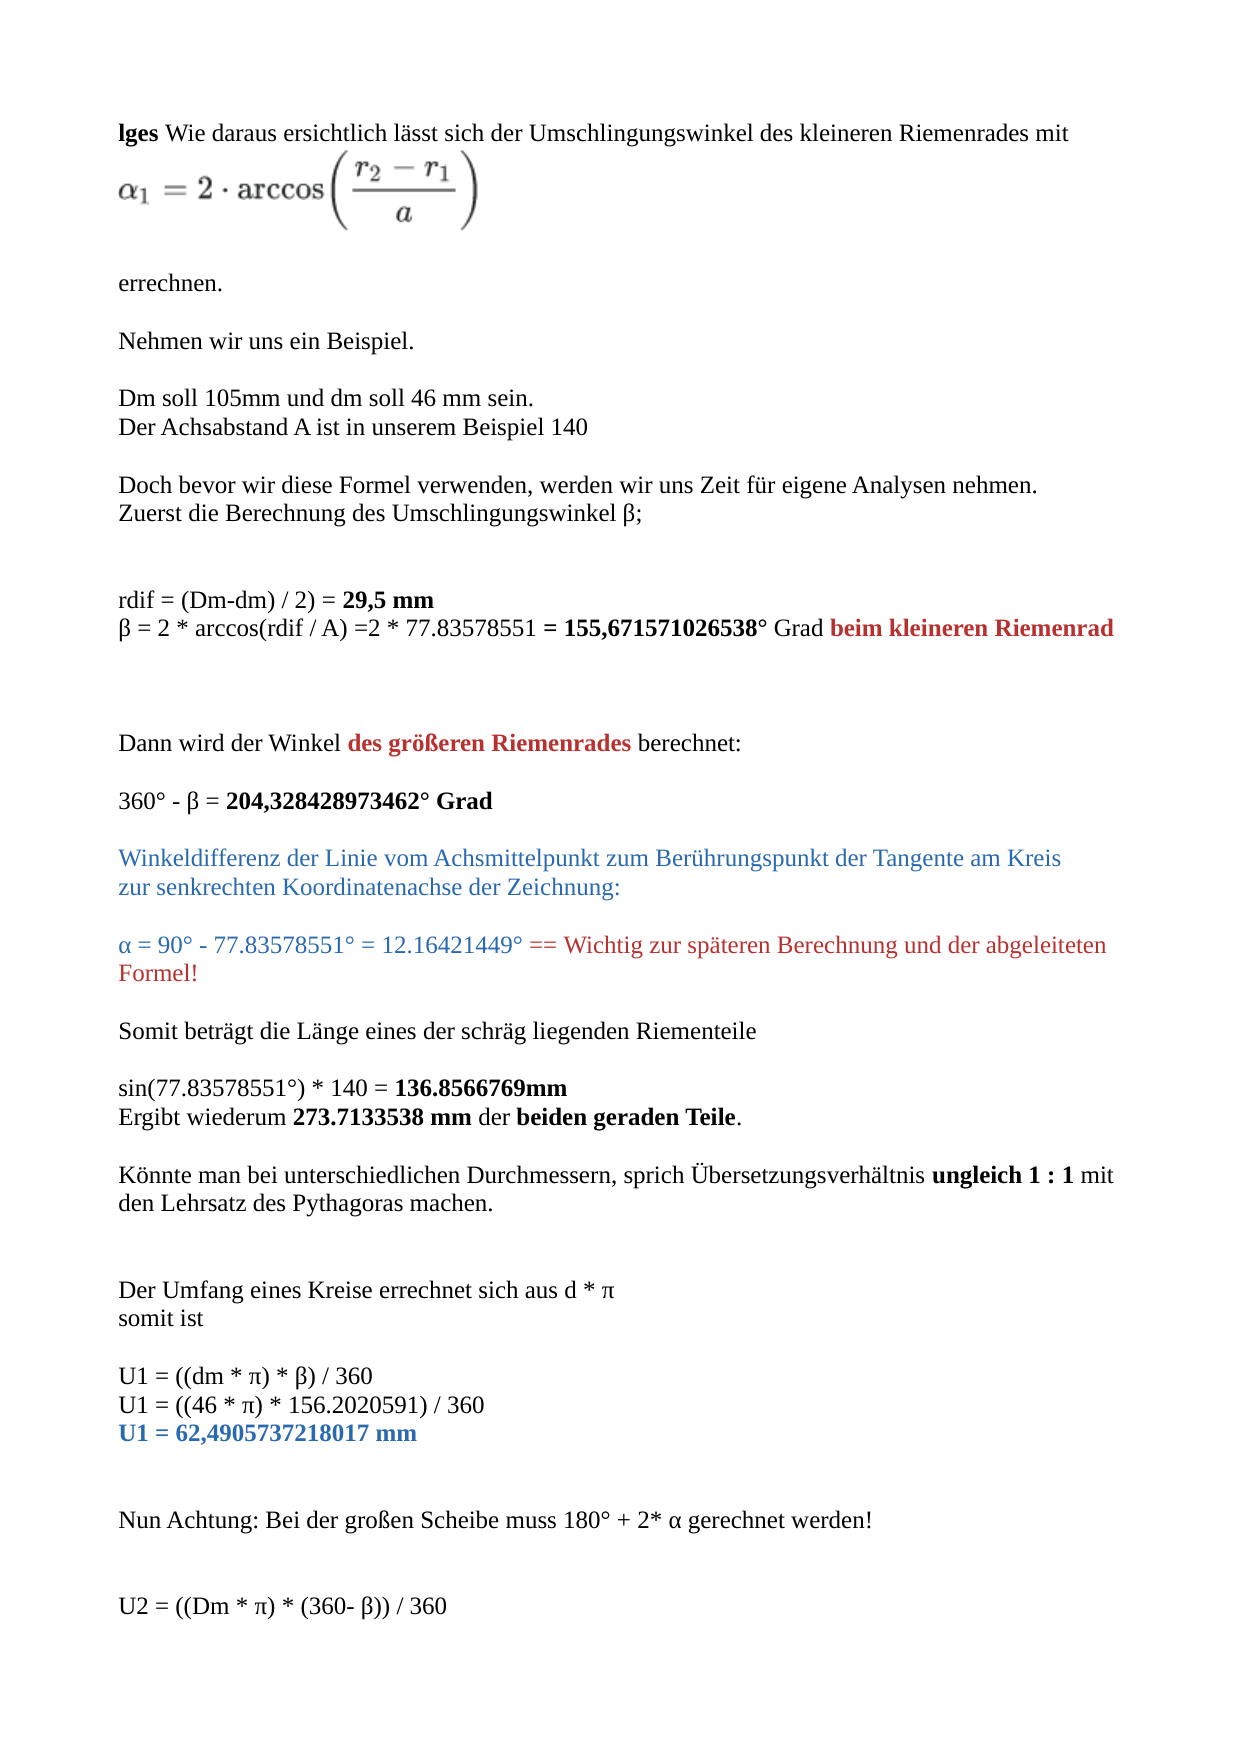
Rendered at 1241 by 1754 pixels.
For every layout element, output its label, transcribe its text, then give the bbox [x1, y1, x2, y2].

text errechnen. Nehmen wir uns ein Beispiel. Dm soll 105mm und dm soll 46 mm sein. Der Achsabstand A ist in unserem Beispiel 140 Doch bevor wir diese Formel verwenden, werden wir uns Zeit für eigene Analysen nehmen. Zuerst die Berechnung des Umschlingungswinkel β; rdif = (Dm-dm) / 2) = 29,5 mm β = 2 * arccos(rdif / A) =2 * 77.83578551 = 155,671571026538° Grad beim kleineren Riemenrad Dann wird der Winkel des größeren Riemenrades berechnet: 360° - β = 204,328428973462° Grad Winkeldifferenz der Linie vom Achsmittelpunkt zum Berührungspunkt der Tangente am Kreis zur senkrechten Koordinatenachse der Zeichnung: α = 90° - 77.83578551° = 12.16421449° == Wichtig zur späteren Berechnung und der abgeleiteten Formel! Somit beträgt die Länge eines der schräg liegenden Riementeile sin(77.83578551°) * 140 = 136.8566769mm Ergibt wiederum 273.7133538 mm der beiden geraden Teile. Könnte man bei unterschiedlichen Durchmessern, sprich Übersetzungsverhältnis ungleich 1 : 1 mit den Lehrsatz des Pythagoras machen. Der Umfang eines Kreise errechnet sich aus d * π somit ist U1 = ((dm * π) * β) / 360 U1 = ((46 * π) * 156.2020591) / 360 U1 = 62,4905737218017 mm Nun Achtung: Bei der großen Scheibe muss 180° + 2* α gerechnet werden! U2 = ((Dm * π) * (360- β)) / 360 [118, 240, 1122, 1620]
picture [118, 146, 484, 235]
text lges Wie daraus ersichtlich lässt sich der Umschlingungswinkel des kleineren Riemenrades mit [118, 118, 1122, 147]
